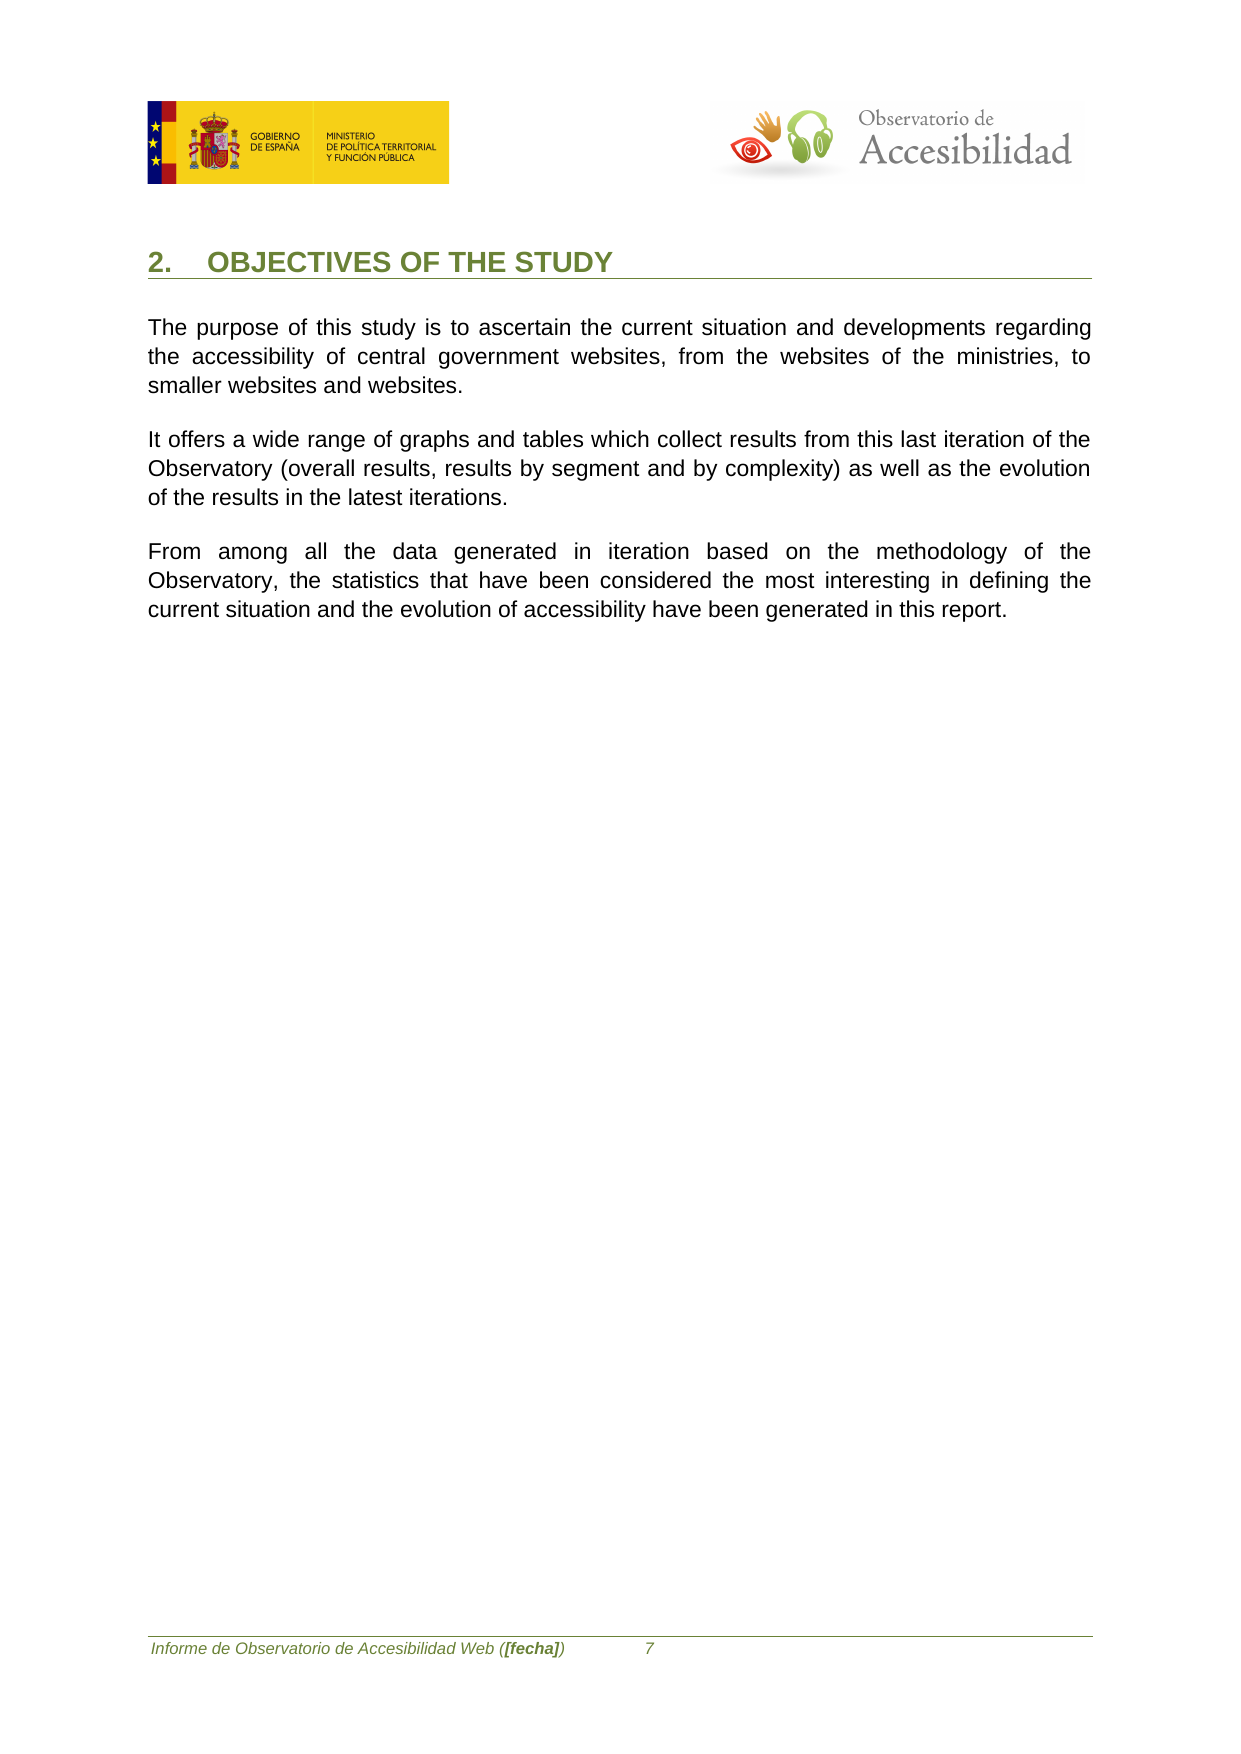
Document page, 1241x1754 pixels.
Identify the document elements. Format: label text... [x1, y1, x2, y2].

text It offers a wide range of graphs and tables which collect results from this last iteration of the Observatory (overall results, results by segment and by complexity) as well as the evolution of the results in the latest iterations. [148, 426, 1092, 510]
text From among all the data generated in iteration based on the methodology of the Observatory, the statistics that have been considered the most interesting in defining the current situation and the evolution of accessibility have been generated in this report. [148, 538, 1092, 622]
subtitle objectives of the study [148, 245, 1092, 278]
picture [710, 101, 1086, 184]
text The purpose of this study is to ascertain the current situation and developments regarding the accessibility of central government websites, from the websites of the ministries, to smaller websites and websites. [148, 314, 1092, 398]
picture [147, 101, 450, 184]
